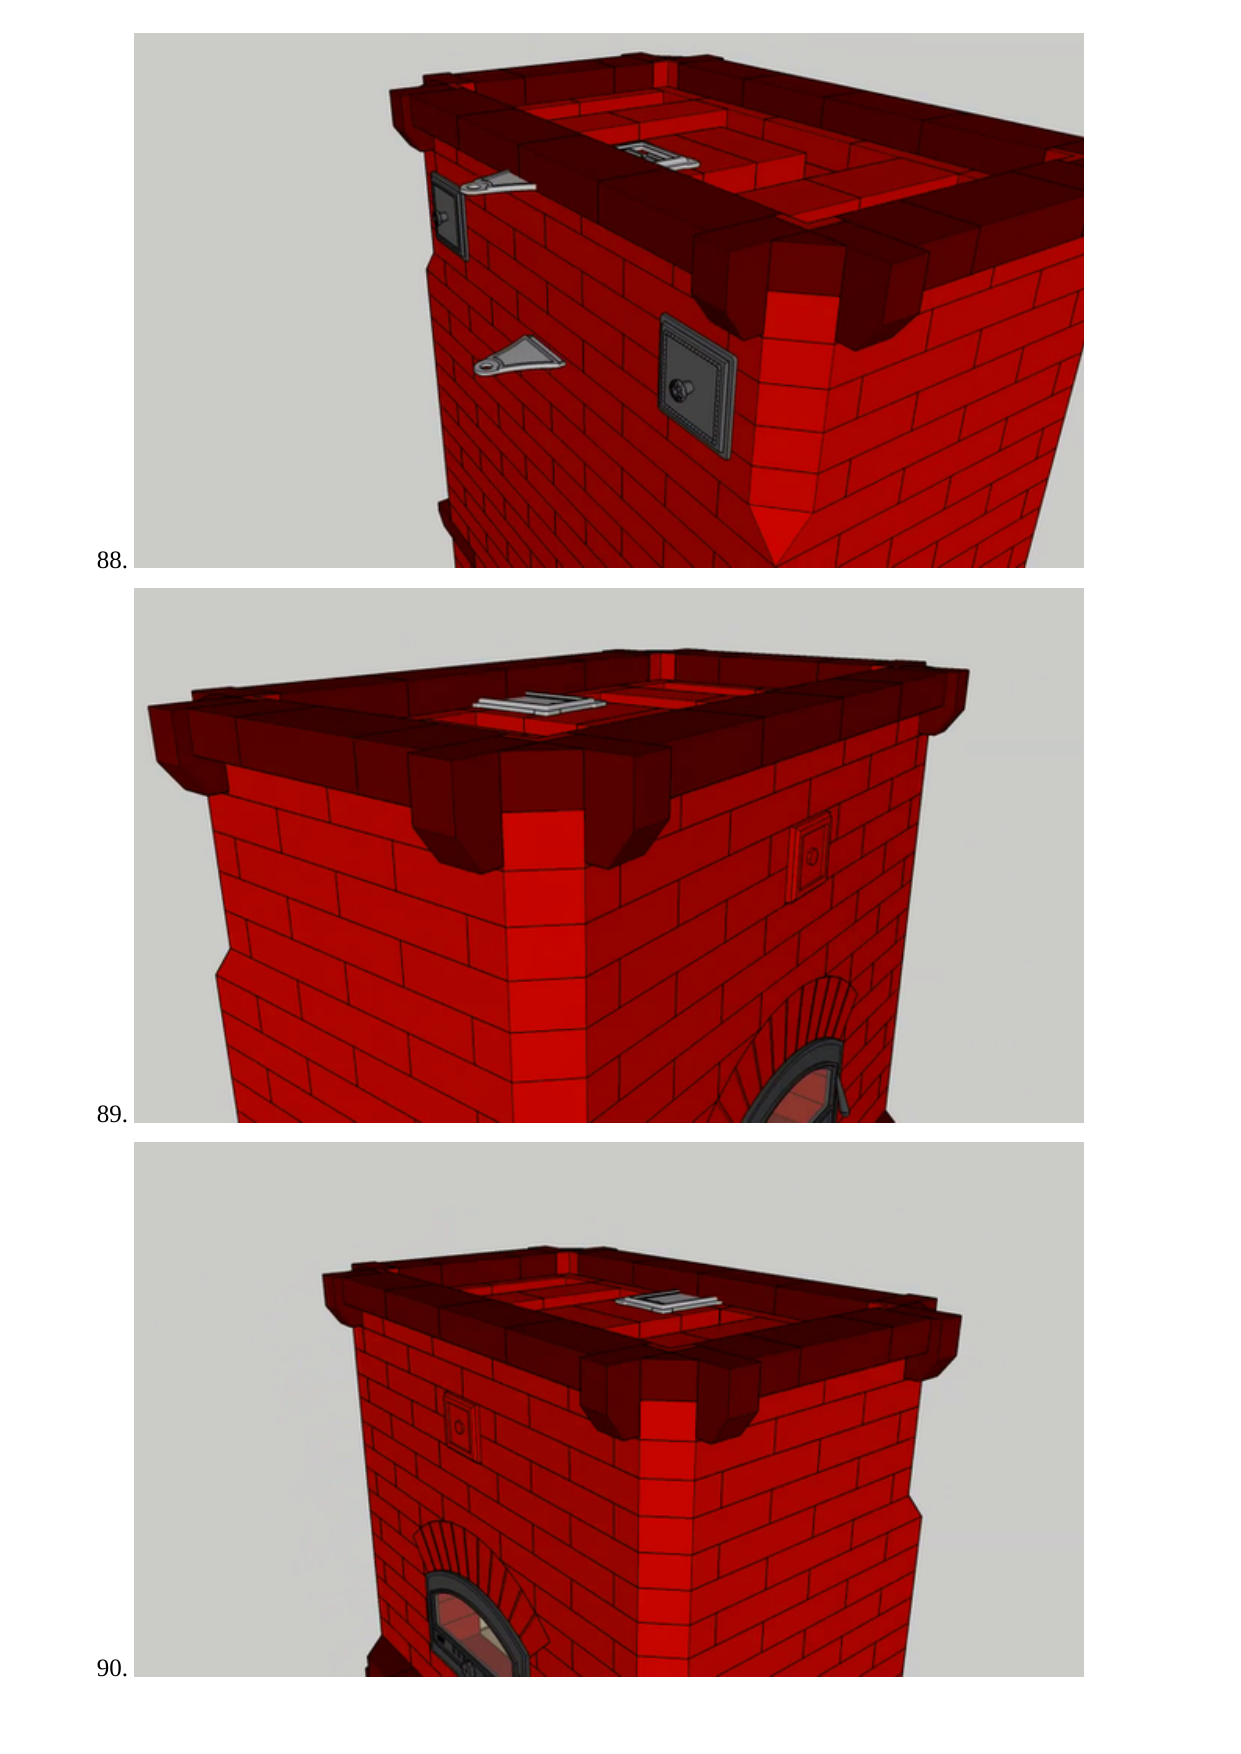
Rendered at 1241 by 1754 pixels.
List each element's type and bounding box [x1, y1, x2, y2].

picture [134, 33, 1084, 568]
picture [134, 1142, 1084, 1677]
picture [134, 588, 1084, 1123]
